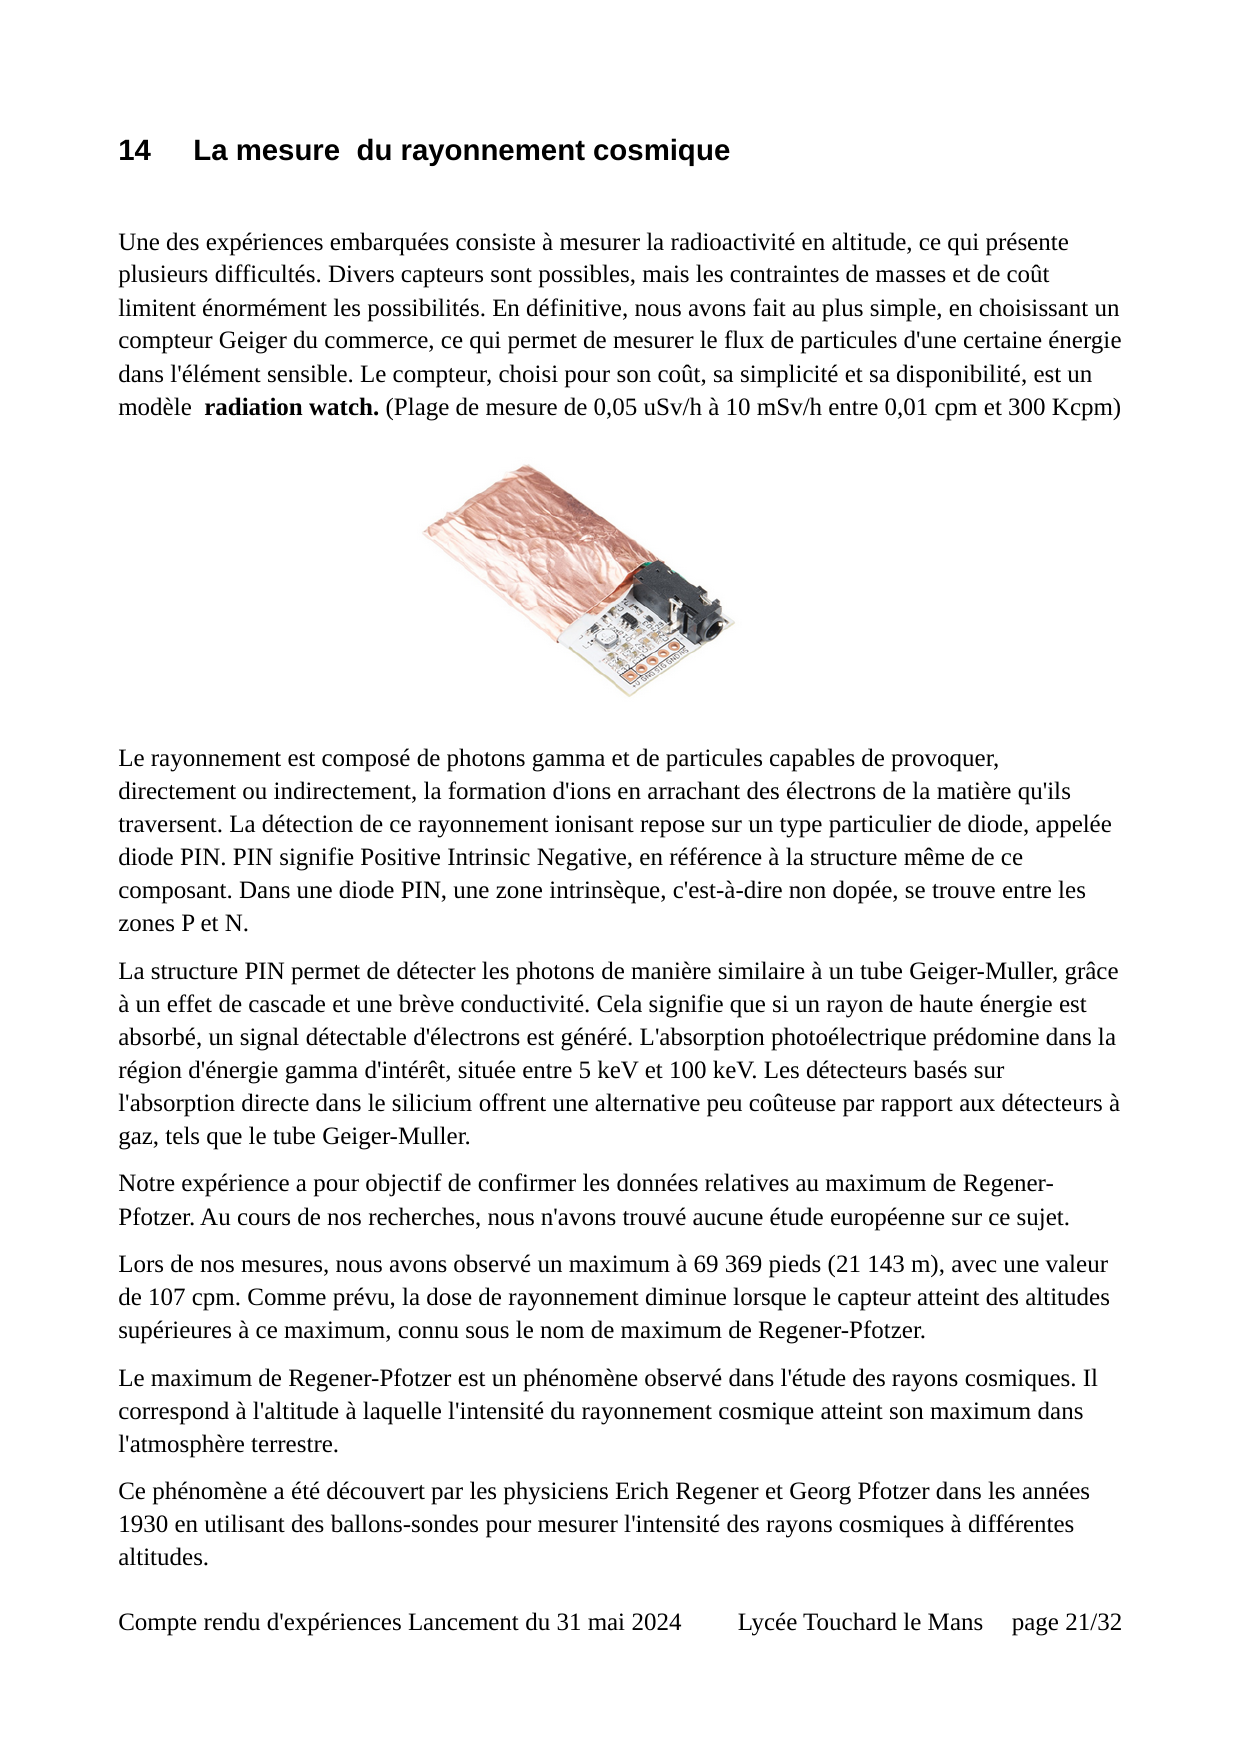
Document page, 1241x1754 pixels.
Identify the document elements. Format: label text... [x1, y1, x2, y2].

text Notre expérience a pour objectif de confirmer les données relatives au maximum de Regener-Pfotzer. Au cours de nos recherches, nous n'avons trouvé aucune étude européenne sur ce sujet. [118, 1168, 1122, 1230]
subtitle La mesure du rayonnement cosmique [118, 133, 1122, 166]
text Le rayonnement est composé de photons gamma et de particules capables de provoquer, directement ou indirectement, la formation d'ions en arrachant des électrons de la matière qu'ils traversent. La détection de ce rayonnement ionisant repose sur un type particulier de diode, appelée diode PIN. PIN signifie Positive Intrinsic Negative, en référence à la structure même de ce composant. Dans une diode PIN, une zone intrinsèque, c'est-à-dire non dopée, se trouve entre les zones P et N. [118, 439, 1122, 937]
picture [379, 426, 787, 720]
text Le maximum de Regener-Pfotzer est un phénomène observé dans l'étude des rayons cosmiques. Il correspond à l'altitude à laquelle l'intensité du rayonnement cosmique atteint son maximum dans l'atmosphère terrestre. [118, 1363, 1122, 1458]
text Une des expériences embarquées consiste à mesurer la radioactivité en altitude, ce qui présente plusieurs difficultés. Divers capteurs sont possibles, mais les contraintes de masses et de coût limitent énormément les possibilités. En définitive, nous avons fait au plus simple, en choisissant un compteur Geiger du commerce, ce qui permet de mesurer le flux de particules d'une certaine énergie dans l'élément sensible. Le compteur, choisi pour son coût, sa simplicité et sa disponibilité, est un modèle radiation watch. (Plage de mesure de 0,05 uSv/h à 10 mSv/h entre 0,01 cpm et 300 Kcpm) [118, 227, 1122, 420]
text Ce phénomène a été découvert par les physiciens Erich Regener et Georg Pfotzer dans les années 1930 en utilisant des ballons-sondes pour mesurer l'intensité des rayons cosmiques à différentes altitudes. [118, 1476, 1122, 1571]
text Lors de nos mesures, nous avons observé un maximum à 69 369 pieds (21 143 m), avec une valeur de 107 cpm. Comme prévu, la dose de rayonnement diminue lorsque le capteur atteint des altitudes supérieures à ce maximum, connu sous le nom de maximum de Regener-Pfotzer. [118, 1249, 1122, 1344]
text La structure PIN permet de détecter les photons de manière similaire à un tube Geiger-Muller, grâce à un effet de cascade et une brève conductivité. Cela signifie que si un rayon de haute énergie est absorbé, un signal détectable d'électrons est généré. L'absorption photoélectrique prédomine dans la région d'énergie gamma d'intérêt, située entre 5 keV et 100 keV. Les détecteurs basés sur l'absorption directe dans le silicium offrent une alternative peu coûteuse par rapport aux détecteurs à gaz, tels que le tube Geiger-Muller. [118, 956, 1122, 1150]
